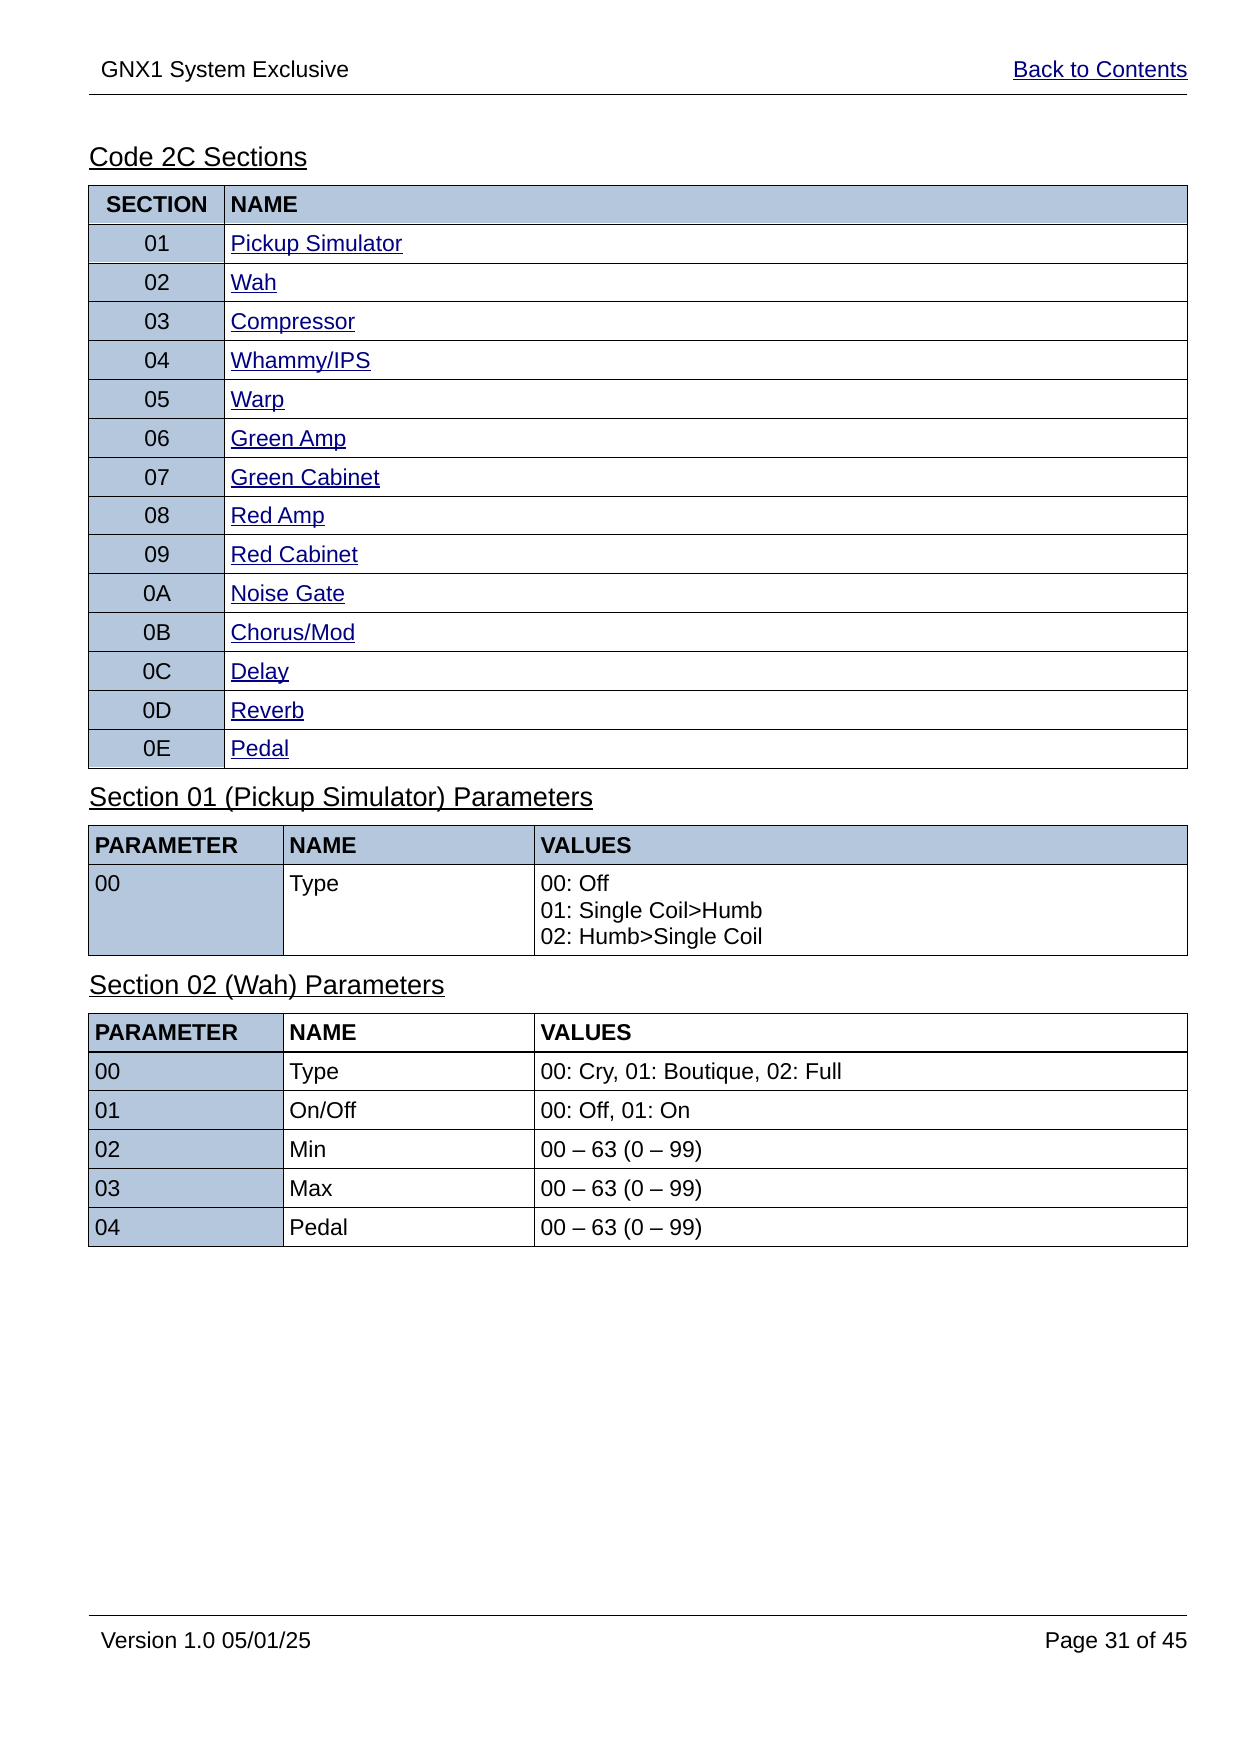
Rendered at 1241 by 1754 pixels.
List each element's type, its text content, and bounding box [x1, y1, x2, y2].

table_cell 0E [89, 730, 224, 767]
table_cell 02 [89, 1130, 283, 1168]
table_cell 02 [89, 264, 224, 301]
table_cell Wah [225, 264, 1187, 301]
table_cell 0B [89, 613, 224, 651]
table_cell 09 [89, 535, 224, 573]
subtitle Section 01 (Pickup Simulator) Parameters [89, 781, 1187, 812]
table_cell Red Cabinet [225, 535, 1187, 573]
table_cell 01 [89, 225, 224, 262]
table_cell 08 [89, 497, 224, 534]
table_cell 00: Cry, 01: Boutique, 02: Full [535, 1053, 1187, 1090]
table_cell Green Cabinet [225, 458, 1187, 496]
table_cell Warp [225, 380, 1187, 418]
table_cell Pedal [284, 1208, 534, 1246]
table_cell Type [284, 865, 534, 955]
table_cell 00 [89, 1053, 283, 1090]
table_cell 03 [89, 302, 224, 340]
table_cell Red Amp [225, 497, 1187, 534]
table_cell 0A [89, 574, 224, 612]
table_cell Delay [225, 652, 1187, 690]
table_header NAME [225, 186, 1187, 223]
table_cell 00: Off 01: Single Coil>Humb 02: Humb>Single Coil [535, 865, 1187, 955]
table_cell Max [284, 1169, 534, 1207]
table_cell Min [284, 1130, 534, 1168]
table_cell 0C [89, 652, 224, 690]
table_header NAME [284, 1014, 534, 1051]
table_cell 06 [89, 419, 224, 457]
table_header SECTION [89, 186, 224, 223]
table_cell 0D [89, 691, 224, 729]
subtitle Code 2C Sections [89, 141, 1187, 172]
table_cell Type [284, 1053, 534, 1090]
table_cell Whammy/IPS [225, 341, 1187, 379]
table_cell 05 [89, 380, 224, 418]
table_cell 01 [89, 1091, 283, 1129]
table_cell Green Amp [225, 419, 1187, 457]
table_cell 00 – 63 (0 – 99) [535, 1130, 1187, 1168]
table_header VALUES [535, 826, 1187, 864]
table_header NAME [284, 826, 534, 864]
table_header PARAMETER [89, 1014, 283, 1051]
table_cell Noise Gate [225, 574, 1187, 612]
table_cell Pedal [225, 730, 1187, 767]
table_cell On/Off [284, 1091, 534, 1129]
table_cell 03 [89, 1169, 283, 1207]
table_cell Chorus/Mod [225, 613, 1187, 651]
table_cell 04 [89, 1208, 283, 1246]
table_cell 00 – 63 (0 – 99) [535, 1208, 1187, 1246]
table_cell 00: Off, 01: On [535, 1091, 1187, 1129]
table_header PARAMETER [89, 826, 283, 864]
table_header VALUES [535, 1014, 1187, 1051]
table_cell Reverb [225, 691, 1187, 729]
table_cell 07 [89, 458, 224, 496]
subtitle Section 02 (Wah) Parameters [89, 969, 1187, 1000]
table_cell 00 [89, 865, 283, 955]
table_cell 00 – 63 (0 – 99) [535, 1169, 1187, 1207]
table_cell Compressor [225, 302, 1187, 340]
table_cell 04 [89, 341, 224, 379]
table_cell Pickup Simulator [225, 225, 1187, 262]
